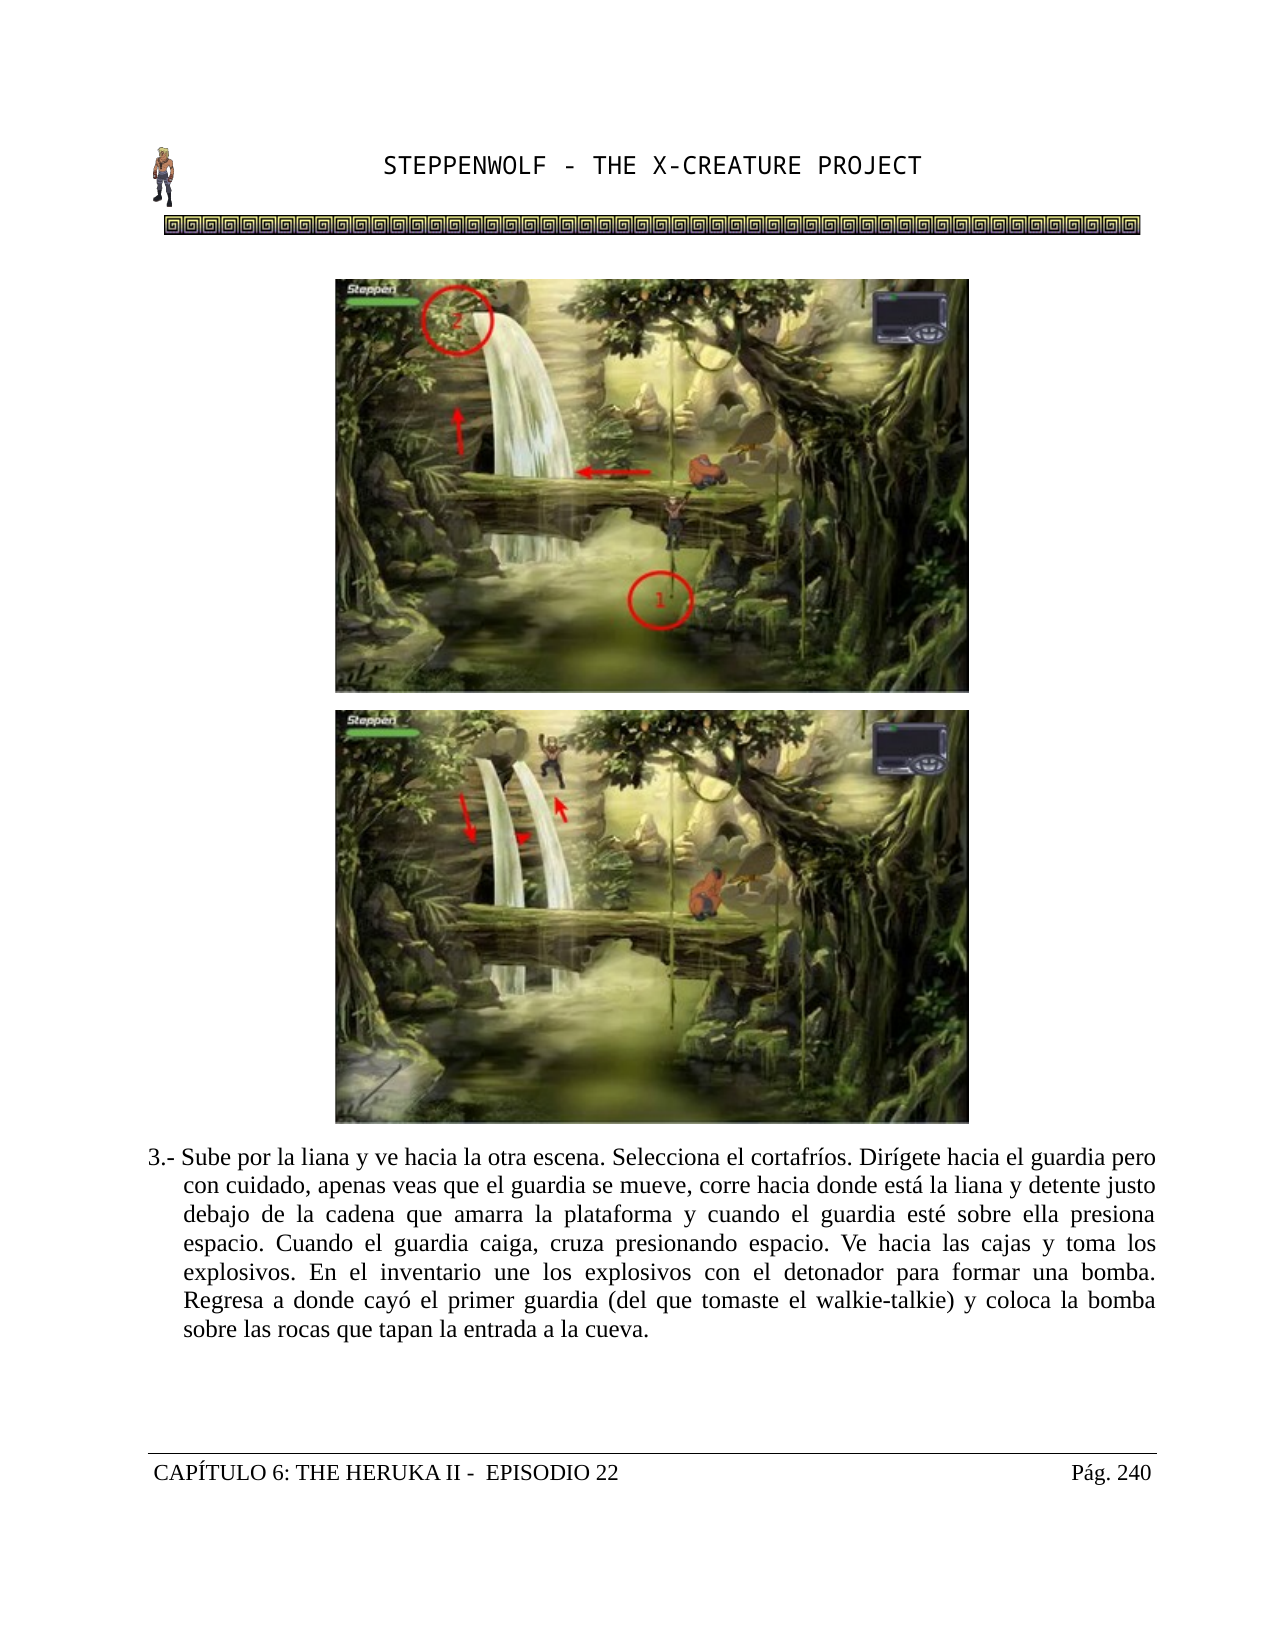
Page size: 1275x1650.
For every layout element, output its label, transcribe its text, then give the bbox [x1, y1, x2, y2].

text 3.- Sube por la liana y ve hacia la otra escena. Selecciona el cortafríos. Dirígete hacia el guardia pero con cuidado, apenas veas que el guardia se mueve, corre hacia donde está la liana y detente justo debajo de la cadena que amarra la plataforma y cuando el guardia esté sobre ella presiona espacio. Cuando el guardia caiga, cruza presionando espacio. Ve hacia las cajas y toma los explosivos. En el inventario une los explosivos con el detonador para formar una bomba. Regresa a donde cayó el primer guardia (del que tomaste el walkie-talkie) y coloca la bomba sobre las rocas que tapan la entrada a la cueva. [148, 1142, 1157, 1343]
picture [335, 710, 969, 1124]
picture [147, 147, 181, 207]
picture [164, 215, 1141, 235]
picture [335, 279, 969, 693]
